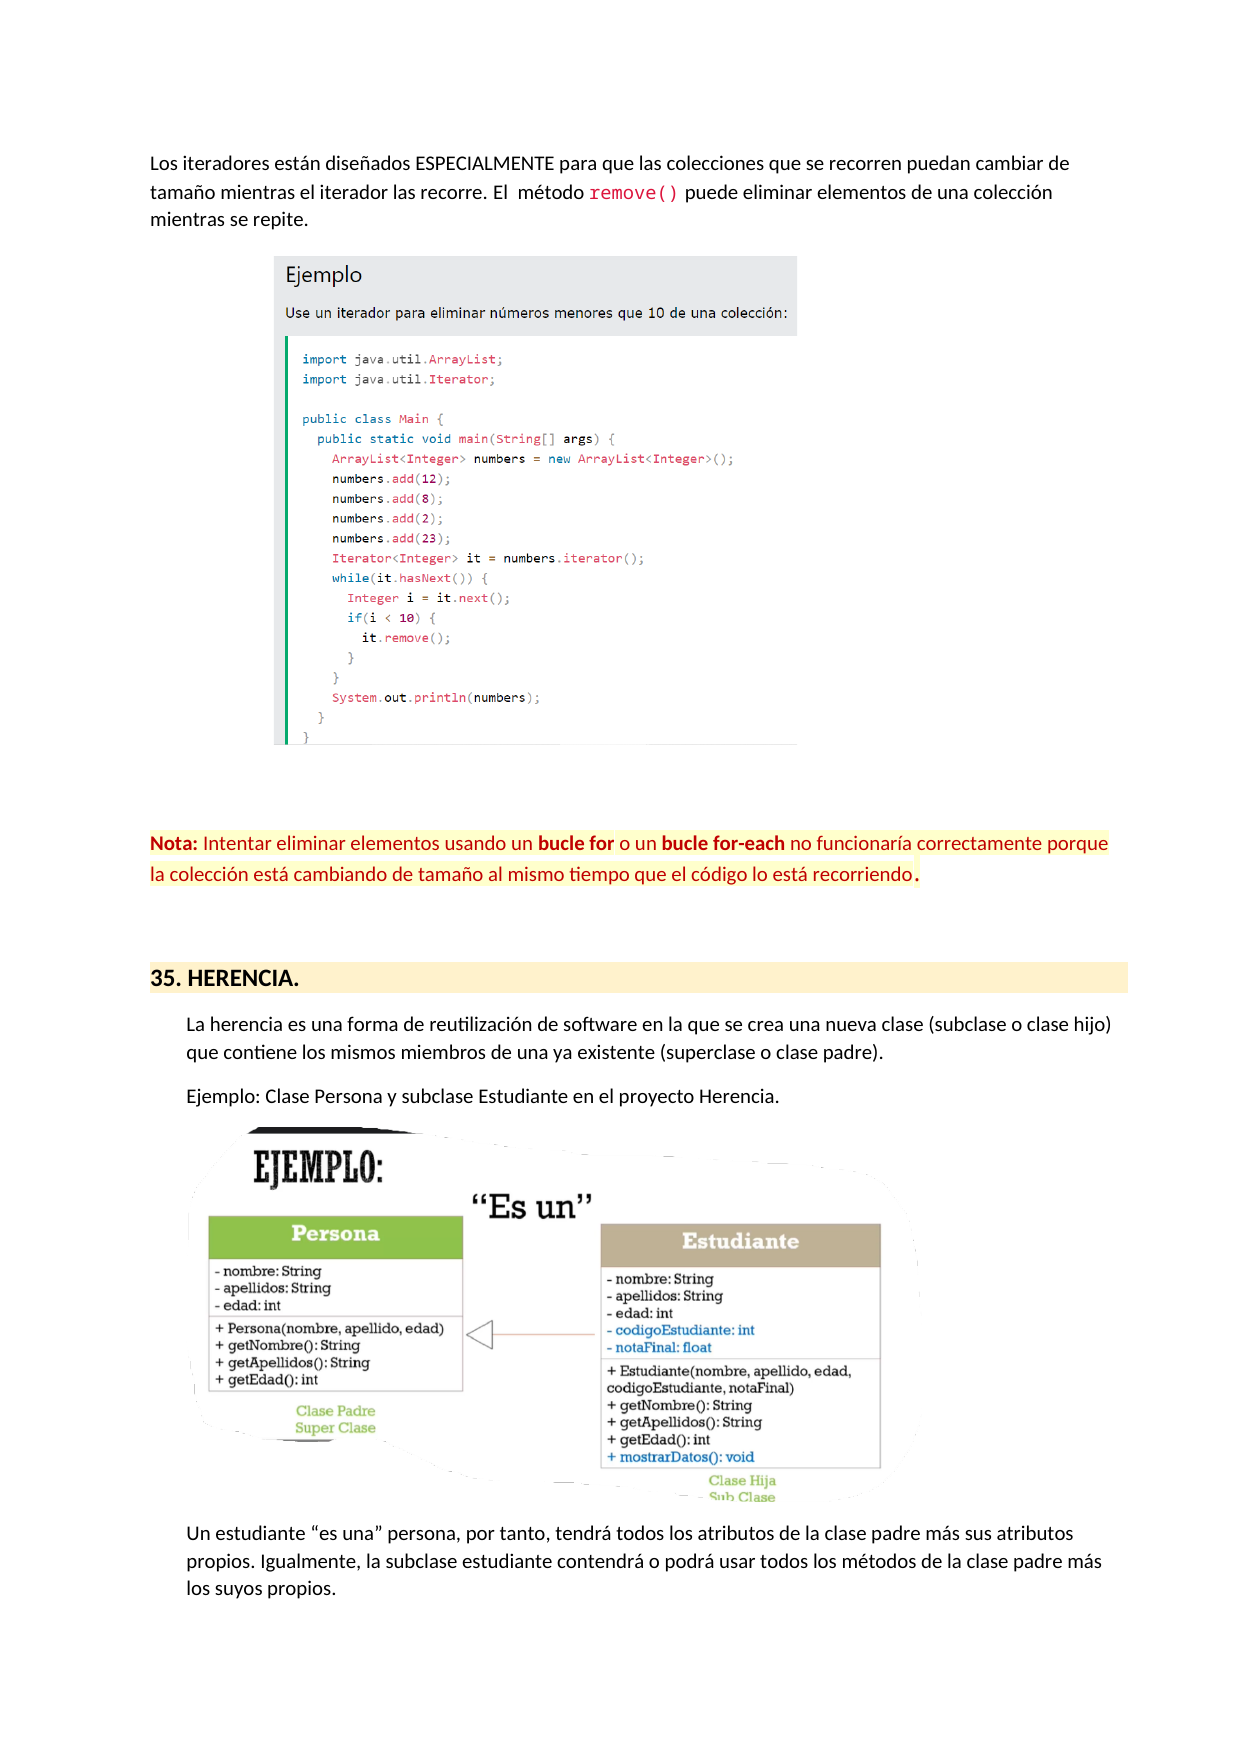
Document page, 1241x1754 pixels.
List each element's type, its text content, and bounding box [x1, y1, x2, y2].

picture [273, 256, 798, 745]
text Los iteradores están diseñados ESPECIALMENTE para que las colecciones que se recorren puedan cambiar de tamaño mientras el iterador las recorre. El método remove() puede eliminar elementos de una colección mientras se repite. [150, 150, 1128, 231]
text Un estudiante “es una” persona, por tanto, tendrá todos los atributos de la clase padre más sus atributos propios. Igualmente, la subclase estudiante contendrá o podrá usar todos los métodos de la clase padre más los suyos propios. [186, 1521, 1128, 1601]
list HERENCIA. [150, 962, 1128, 993]
text La herencia es una forma de reutilización de software en la que se crea una nueva clase (subclase o clase hijo) que contiene los mismos miembros de una ya existente (superclase o clase padre). [186, 1012, 1128, 1064]
text Ejemplo: Clase Persona y subclase Estudiante en el proyecto Herencia. [186, 1083, 1128, 1108]
picture [186, 1127, 922, 1502]
text Nota: Intentar eliminar elementos usando un bucle for o un bucle for-each no funcionaría correctamente porque la colección está cambiando de tamaño al mismo tiempo que el código lo está recorriendo. [150, 830, 1128, 888]
